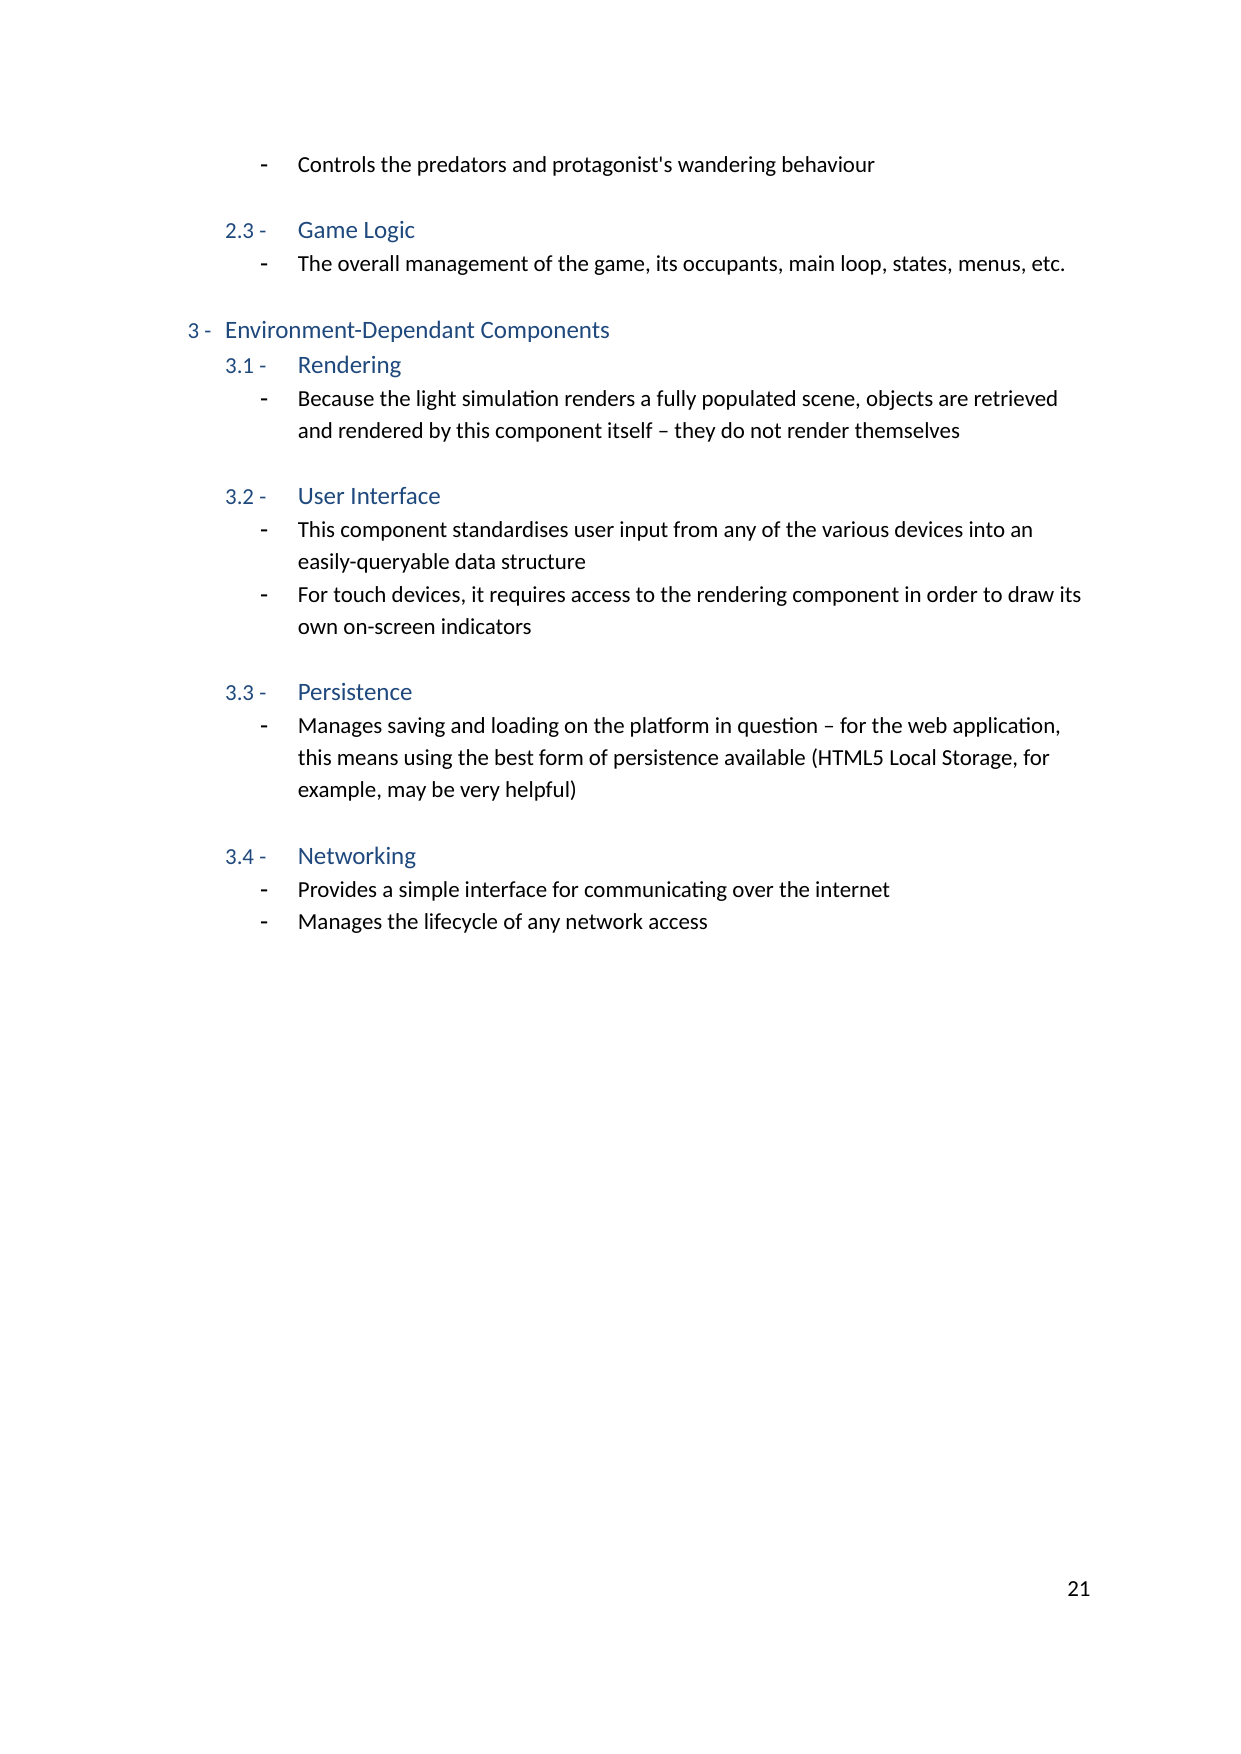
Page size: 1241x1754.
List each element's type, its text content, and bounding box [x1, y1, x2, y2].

list Rendering [225, 349, 1090, 379]
list Manages the lifecycle of any network access [260, 907, 1090, 935]
list For touch devices, it requires access to the rendering component in order to draw its own on-screen indicators [260, 580, 1090, 640]
list Manages saving and loading on the platform in question – for the web application, this means using the best form of persistence available (HTML5 Local Storage, for example, may be very helpful) [260, 711, 1090, 804]
list Networking [225, 840, 1090, 871]
list Game Logic [225, 214, 1090, 245]
list Because the light simulation renders a fully populated scene, objects are retrieved and rendered by this component itself – they do not render themselves [260, 384, 1090, 444]
list The overall management of the game, its occupants, main loop, states, menus, etc. [260, 249, 1090, 277]
list Environment-Dependant Components [187, 314, 1090, 344]
list Provides a simple interface for communicating over the internet [260, 875, 1090, 903]
list Persistence [225, 676, 1090, 707]
list This component standardises user input from any of the various devices into an easily-queryable data structure [260, 515, 1090, 576]
list Controls the predators and protagonist's wandering behaviour [260, 150, 1090, 178]
list User Interface [225, 480, 1090, 511]
